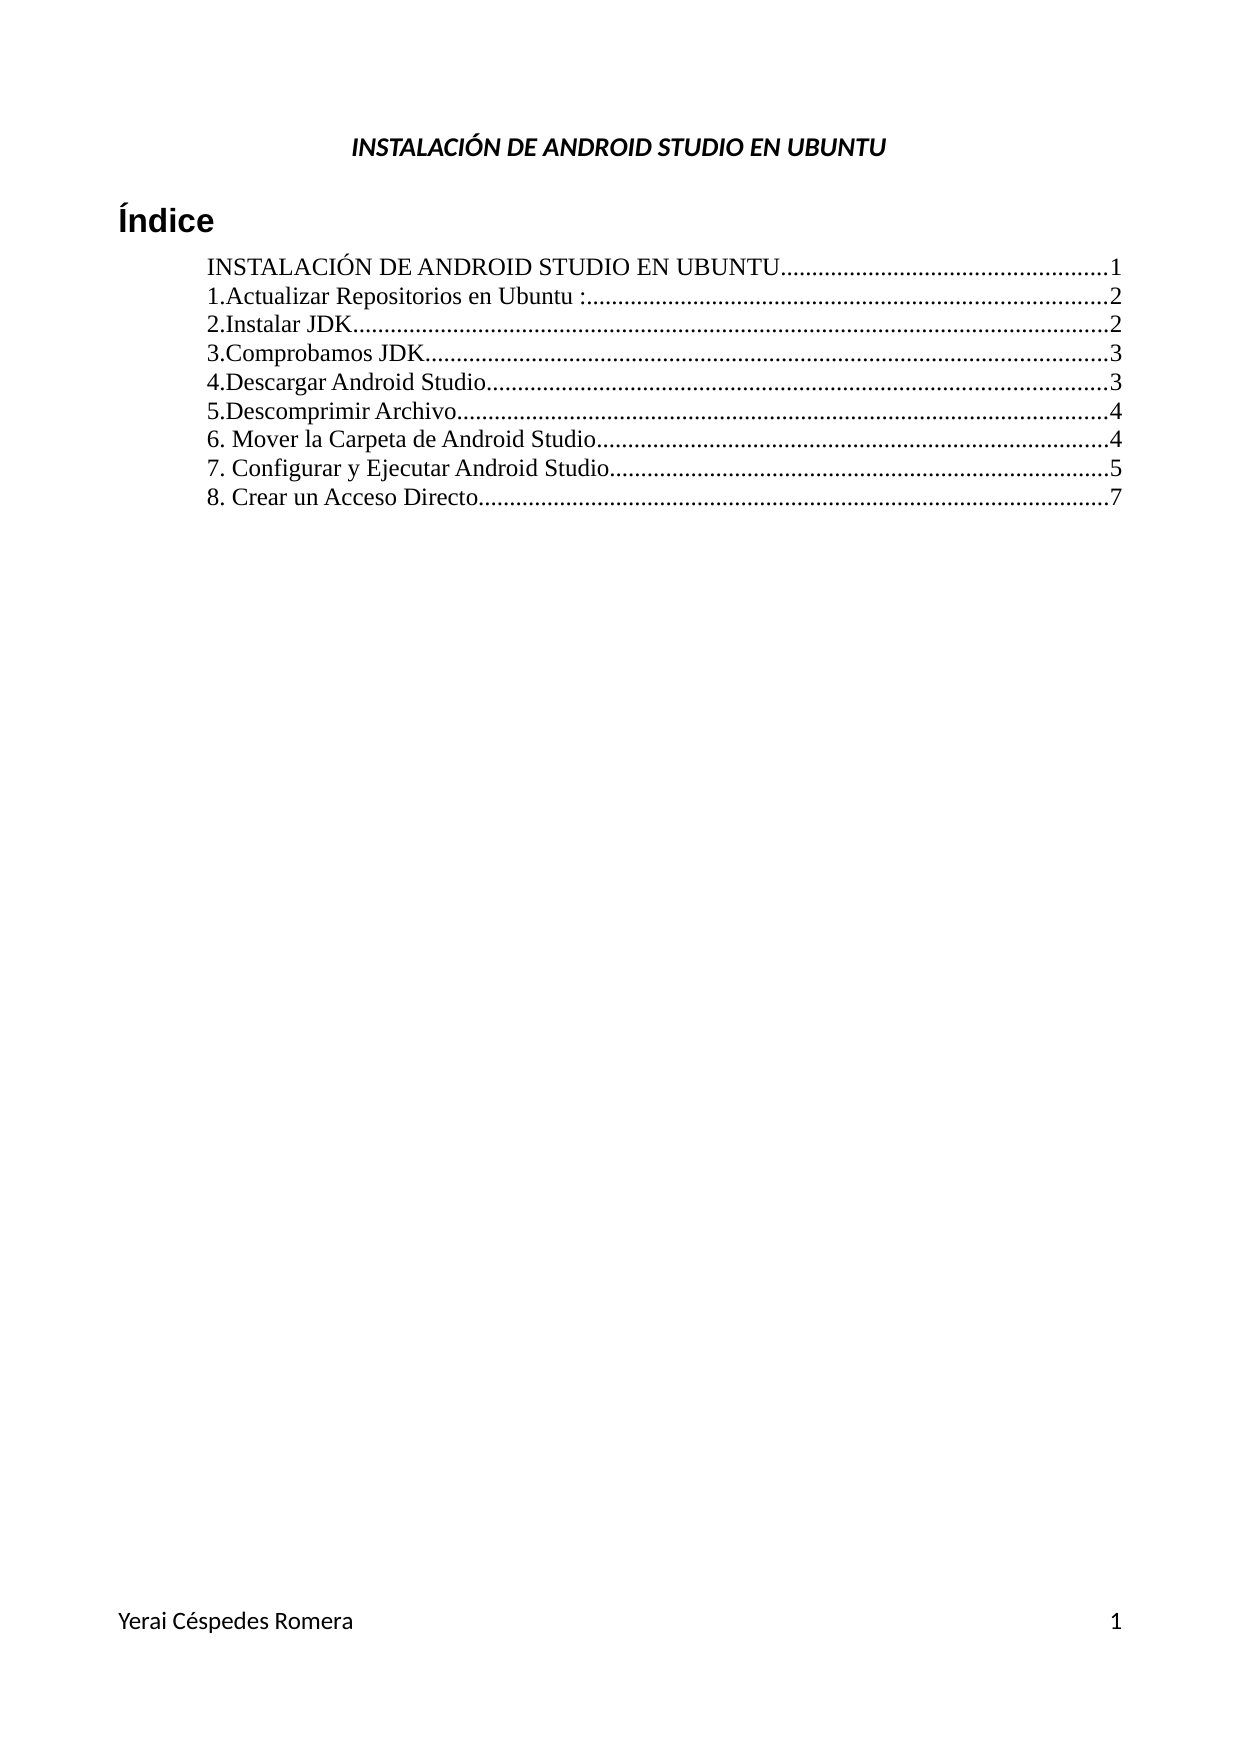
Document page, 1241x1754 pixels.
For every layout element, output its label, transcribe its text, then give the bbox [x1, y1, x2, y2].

text 7. Configurar y Ejecutar Android Studio 5 [207, 453, 1122, 482]
text 3.Comprobamos JDK 3 [207, 338, 1122, 367]
text 6. Mover la Carpeta de Android Studio 4 [207, 424, 1122, 453]
text 1.Actualizar Repositorios en Ubuntu : 2 [207, 281, 1122, 309]
subtitle INSTALACIÓN DE ANDROID STUDIO EN UBUNTU [118, 131, 1122, 164]
text 5.Descomprimir Archivo 4 [207, 396, 1122, 424]
subtitle Índice [118, 201, 1122, 239]
text INSTALACIÓN DE ANDROID STUDIO EN UBUNTU 1 [207, 252, 1122, 281]
text 2.Instalar JDK 2 [207, 309, 1122, 338]
text 8. Crear un Acceso Directo 7 [207, 482, 1122, 511]
text 4.Descargar Android Studio 3 [207, 367, 1122, 396]
